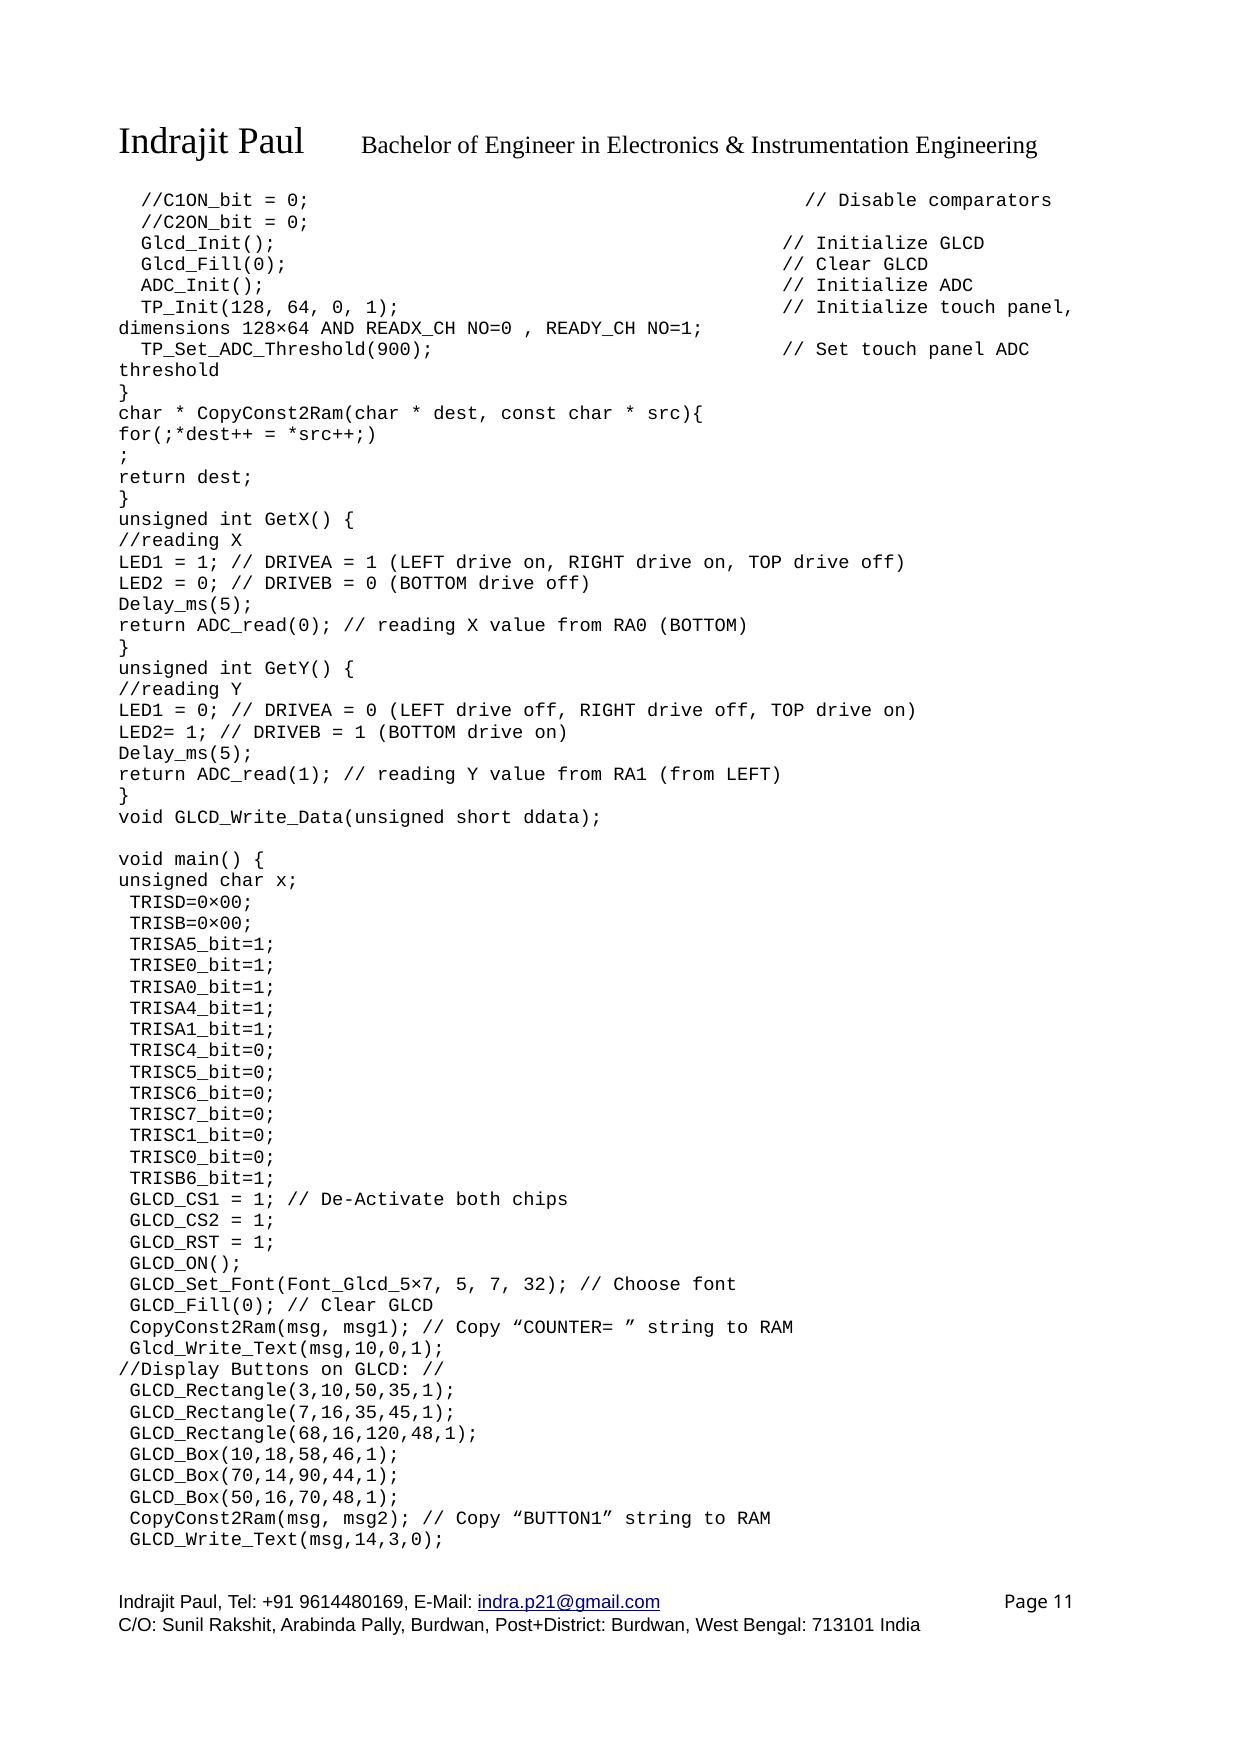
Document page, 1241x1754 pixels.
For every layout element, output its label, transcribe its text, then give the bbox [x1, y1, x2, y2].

text //Display Buttons on GLCD: // [118, 1360, 1122, 1381]
text Glcd_Init(); // Initialize GLCD [118, 234, 1122, 255]
text TRISA1_bit=1; [118, 1020, 1122, 1041]
text char * CopyConst2Ram(char * dest, const char * src){ [118, 404, 1122, 425]
text GLCD_Set_Font(Font_Glcd_5×7, 5, 7, 32); // Choose font [118, 1275, 1122, 1296]
text TRISA5_bit=1; [118, 935, 1122, 956]
text //reading Y [118, 680, 1122, 701]
text for(;*dest++ = *src++;) [118, 425, 1122, 446]
text TRISE0_bit=1; [118, 956, 1122, 977]
text TRISC5_bit=0; [118, 1062, 1122, 1084]
text GLCD_RST = 1; [118, 1232, 1122, 1254]
text return ADC_read(1); // reading Y value from RA1 (from LEFT) [118, 765, 1122, 786]
text } [118, 637, 1122, 659]
text TRISB=0×00; [118, 914, 1122, 935]
text TRISC4_bit=0; [118, 1041, 1122, 1062]
text TRISD=0×00; [118, 892, 1122, 914]
text void main() { [118, 850, 1122, 871]
text void GLCD_Write_Data(unsigned short ddata); [118, 807, 1122, 829]
text TRISC7_bit=0; [118, 1105, 1122, 1126]
text //C1ON_bit = 0; // Disable comparators [118, 191, 1122, 212]
text //reading X [118, 531, 1122, 552]
text GLCD_CS2 = 1; [118, 1211, 1122, 1232]
text GLCD_Box(70,14,90,44,1); [118, 1466, 1122, 1487]
text TRISC0_bit=0; [118, 1147, 1122, 1169]
text unsigned int GetY() { [118, 659, 1122, 680]
text TP_Init(128, 64, 0, 1); // Initialize touch panel, dimensions 128×64 AND READX_CH NO=0 , READY_CH NO=1; [118, 297, 1122, 340]
text return ADC_read(0); // reading X value from RA0 (BOTTOM) [118, 616, 1122, 637]
text ; [118, 446, 1122, 467]
text LED1 = 0; // DRIVEA = 0 (LEFT drive off, RIGHT drive off, TOP drive on) [118, 701, 1122, 722]
text GLCD_Fill(0); // Clear GLCD [118, 1296, 1122, 1317]
text TRISB6_bit=1; [118, 1169, 1122, 1190]
text CopyConst2Ram(msg, msg1); // Copy “COUNTER= ” string to RAM [118, 1317, 1122, 1339]
text TRISA0_bit=1; [118, 977, 1122, 999]
text TRISA4_bit=1; [118, 999, 1122, 1020]
text TRISC6_bit=0; [118, 1084, 1122, 1105]
text GLCD_Rectangle(7,16,35,45,1); [118, 1402, 1122, 1424]
text LED1 = 1; // DRIVEA = 1 (LEFT drive on, RIGHT drive on, TOP drive off) [118, 552, 1122, 574]
text TRISC1_bit=0; [118, 1126, 1122, 1147]
text TP_Set_ADC_Threshold(900); // Set touch panel ADC threshold [118, 340, 1122, 382]
text Glcd_Write_Text(msg,10,0,1); [118, 1339, 1122, 1360]
text GLCD_Rectangle(68,16,120,48,1); [118, 1424, 1122, 1445]
text GLCD_Write_Text(msg,14,3,0); [118, 1530, 1122, 1551]
text //C2ON_bit = 0; [118, 212, 1122, 234]
text GLCD_Box(50,16,70,48,1); [118, 1487, 1122, 1509]
text GLCD_CS1 = 1; // De-Activate both chips [118, 1190, 1122, 1211]
text GLCD_Rectangle(3,10,50,35,1); [118, 1381, 1122, 1402]
text } [118, 786, 1122, 807]
text unsigned char x; [118, 871, 1122, 892]
text } [118, 489, 1122, 510]
text unsigned int GetX() { [118, 510, 1122, 531]
text GLCD_Box(10,18,58,46,1); [118, 1445, 1122, 1466]
text Delay_ms(5); [118, 744, 1122, 765]
text LED2 = 0; // DRIVEB = 0 (BOTTOM drive off) [118, 574, 1122, 595]
text GLCD_ON(); [118, 1254, 1122, 1275]
text } [118, 382, 1122, 404]
text CopyConst2Ram(msg, msg2); // Copy “BUTTON1” string to RAM [118, 1509, 1122, 1530]
text ADC_Init(); // Initialize ADC [118, 276, 1122, 297]
text return dest; [118, 467, 1122, 489]
text LED2= 1; // DRIVEB = 1 (BOTTOM drive on) [118, 722, 1122, 744]
text Delay_ms(5); [118, 595, 1122, 616]
text Glcd_Fill(0); // Clear GLCD [118, 255, 1122, 276]
